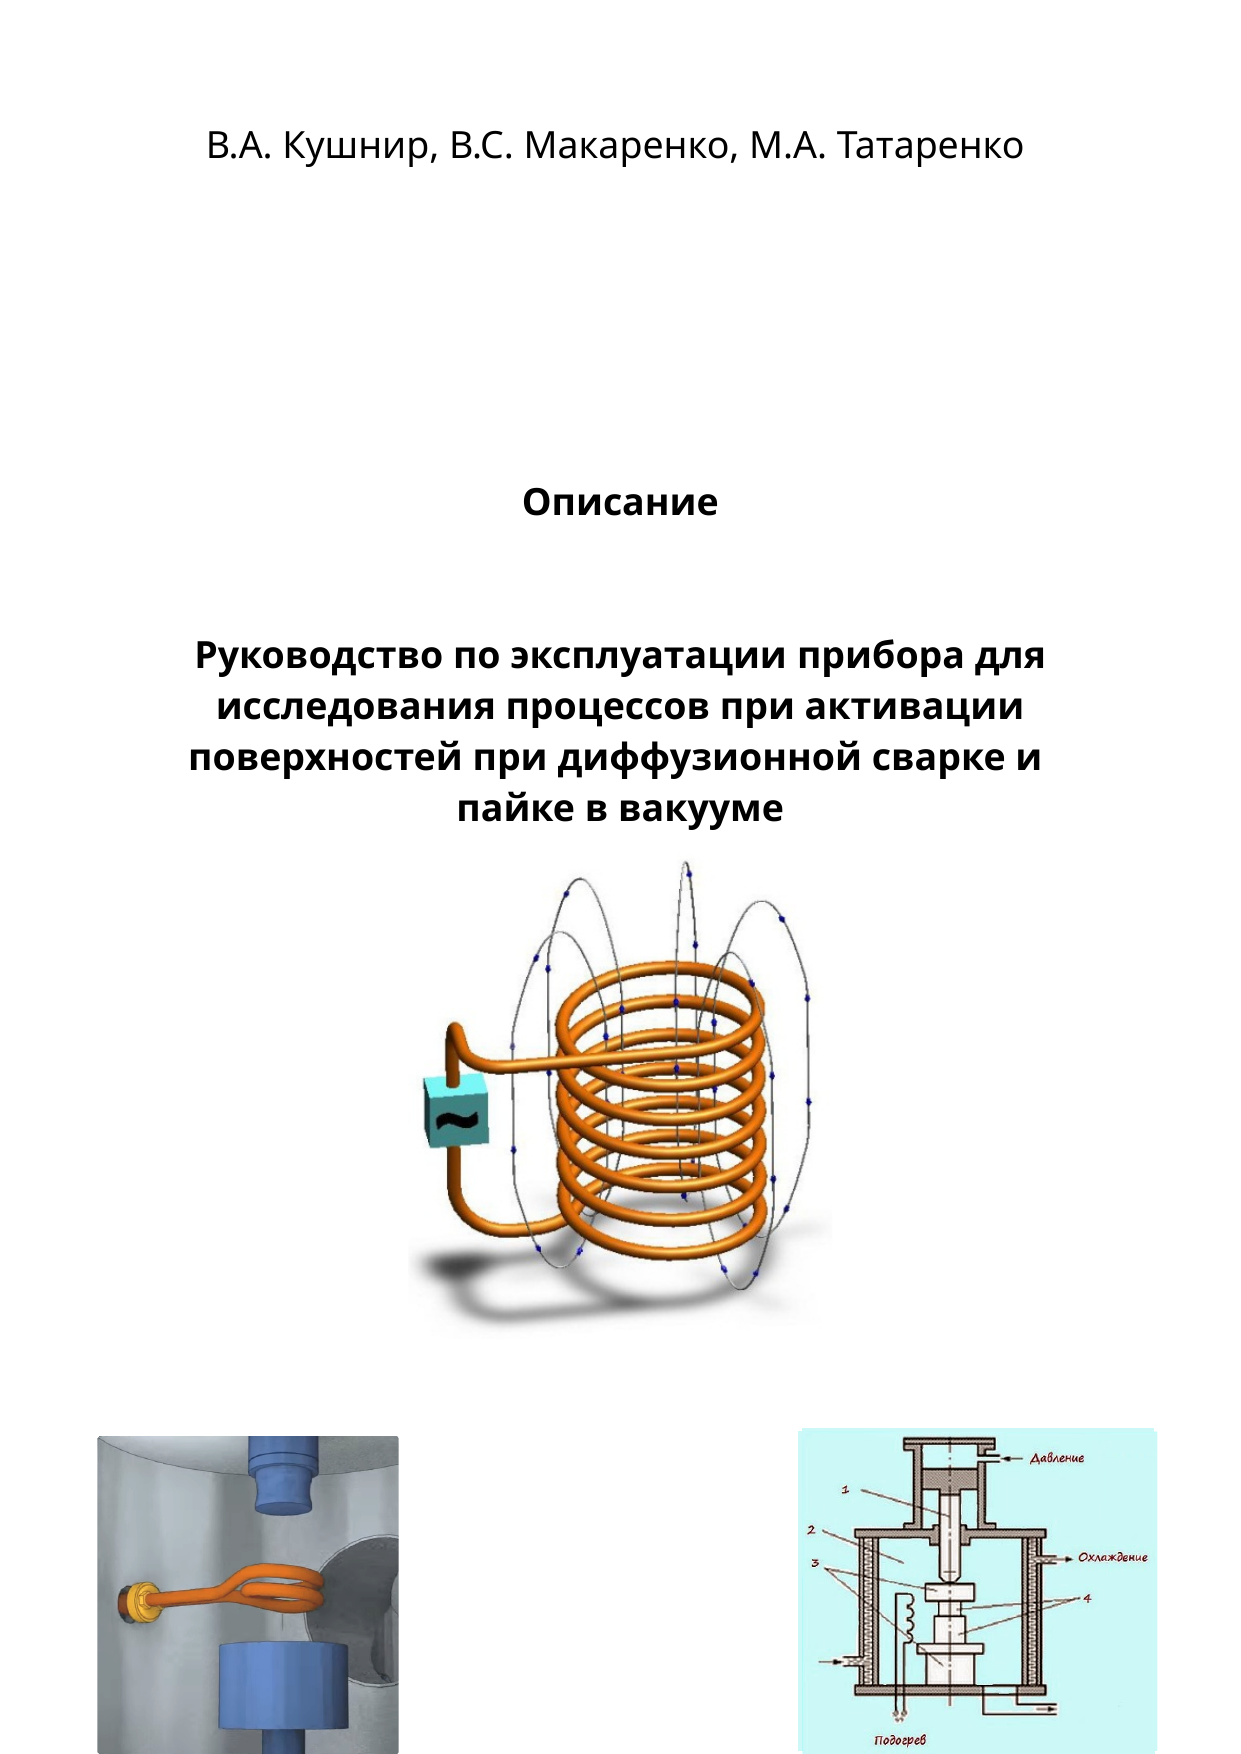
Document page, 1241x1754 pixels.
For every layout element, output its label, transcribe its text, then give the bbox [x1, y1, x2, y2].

text Руководство по эксплуатации прибора для исследования процессов при активации поверхностей при диффузионной сварке и [118, 628, 1122, 782]
text В.А. Кушнир, В.С. Макаренко, М.А. Татаренко [118, 118, 1122, 169]
picture [798, 1428, 1158, 1754]
picture [97, 1436, 399, 1754]
text пайке в вакууме [118, 782, 1122, 833]
text Описание [118, 475, 1122, 526]
picture [408, 852, 833, 1339]
